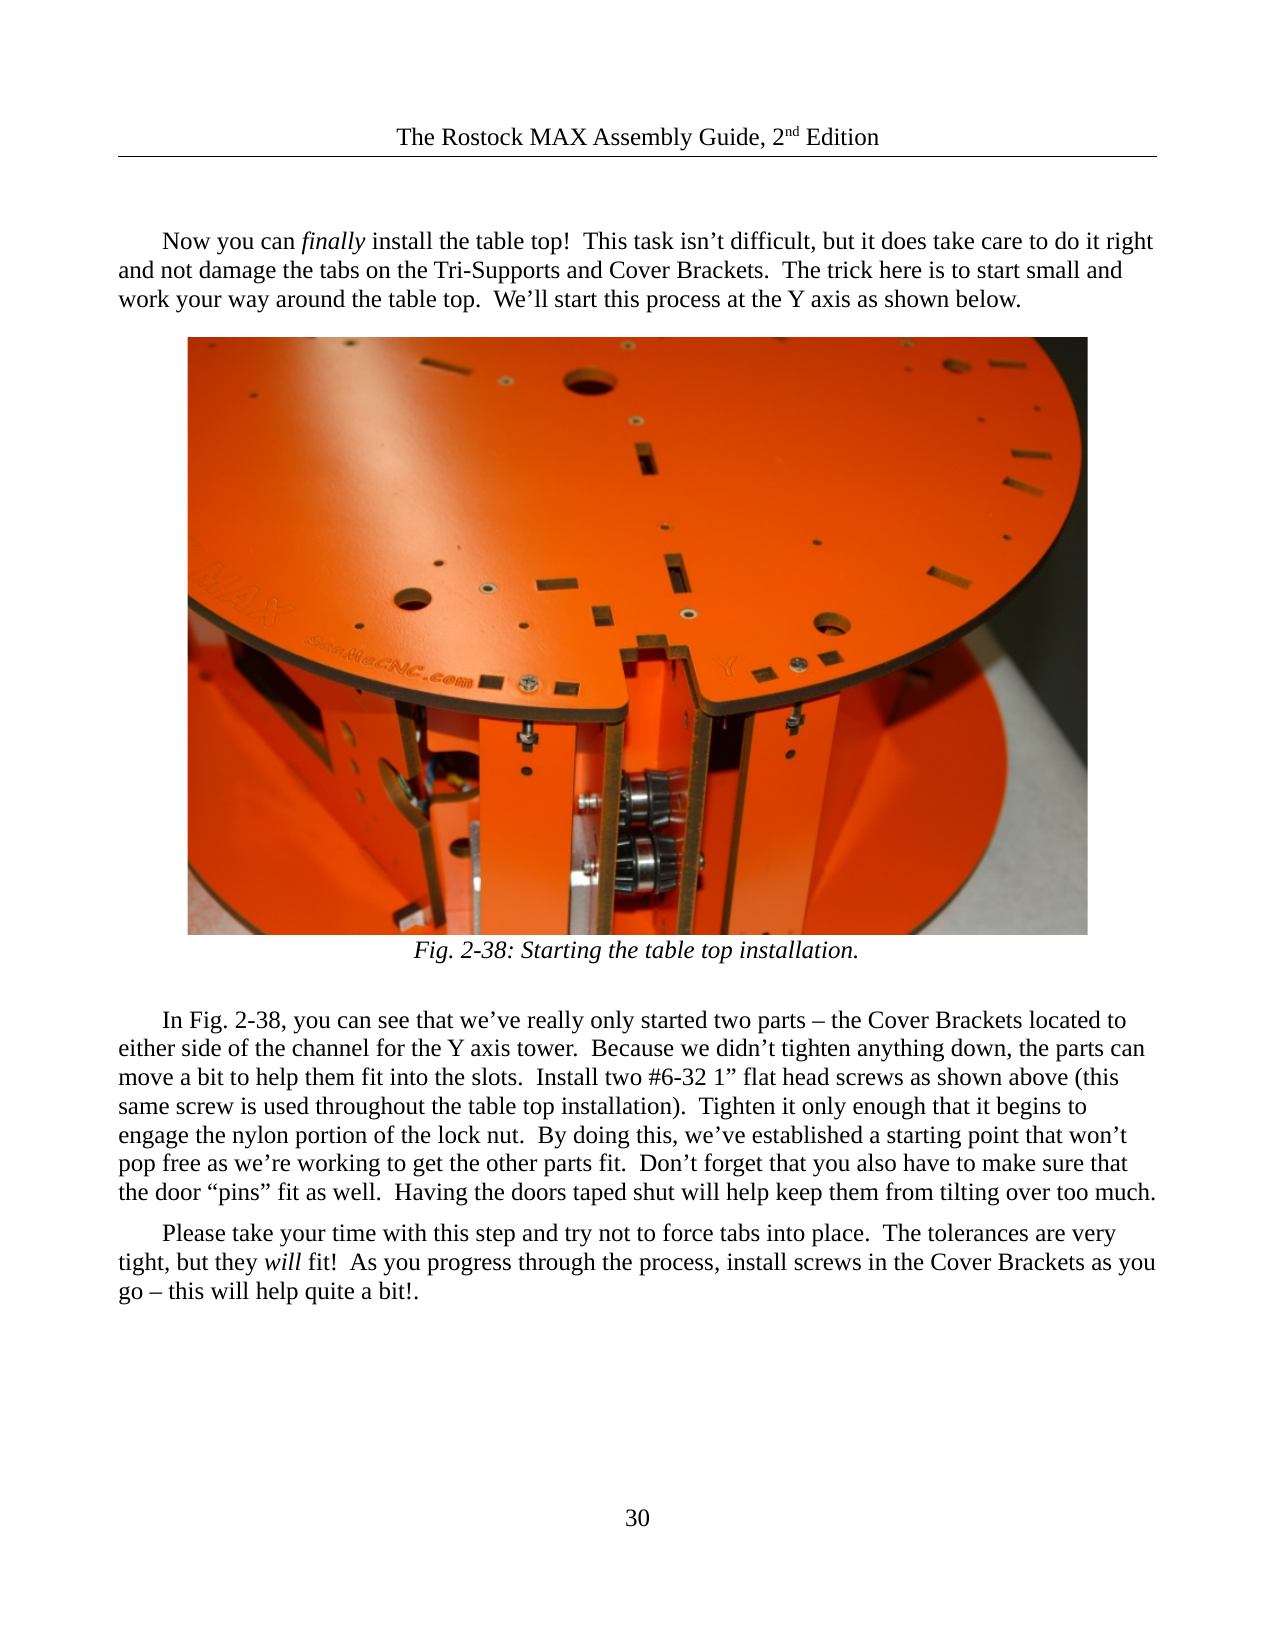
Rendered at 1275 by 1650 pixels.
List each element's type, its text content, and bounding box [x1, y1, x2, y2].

text Now you can finally install the table top! This task isn’t difficult, but it does take care to do it right and not damage the tabs on the Tri-Supports and Cover Brackets. The trick here is to start small and work your way around the table top. We’ll start this process at the Y axis as shown below. [118, 226, 1157, 313]
text Please take your time with this step and try not to force tabs into place. The tolerances are very tight, but they will fit! As you progress through the process, install screws in the Cover Brackets as you go – this will help quite a bit!. [118, 1218, 1157, 1305]
picture [187, 337, 1088, 935]
text In Fig. 2-38, you can see that we’ve really only started two parts – the Cover Brackets located to either side of the channel for the Y axis tower. Because we didn’t tighten anything down, the parts can move a bit to help them fit into the slots. Install two #6-32 1” flat head screws as shown above (this same screw is used throughout the table top installation). Tighten it only enough that it begins to engage the nylon portion of the lock nut. By doing this, we’ve established a starting point that won’t pop free as we’re working to get the other parts fit. Don’t forget that you also have to make sure that the door “pins” fit as well. Having the doors taped shut will help keep them from tilting over too much. [118, 1005, 1157, 1206]
text Fig. 2-38: Starting the table top installation. [187, 935, 1087, 963]
